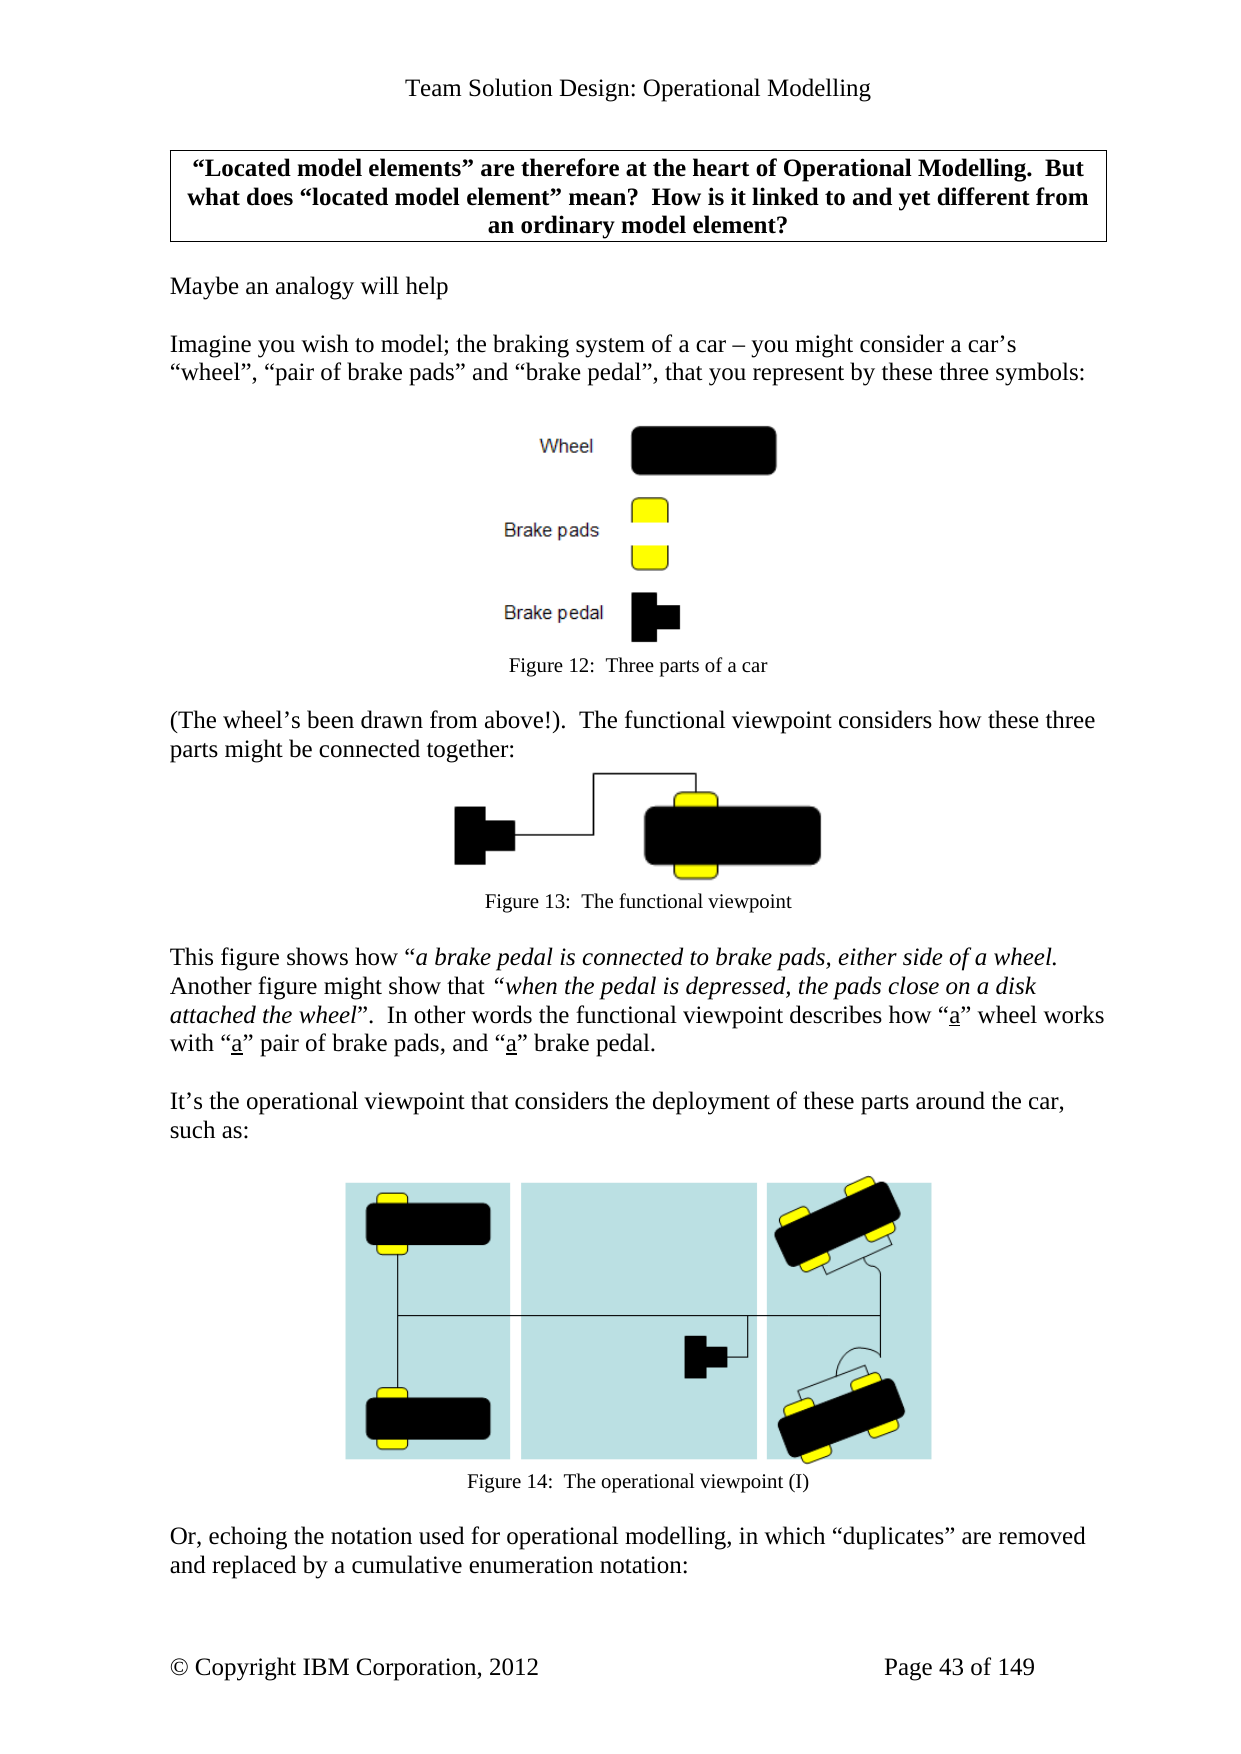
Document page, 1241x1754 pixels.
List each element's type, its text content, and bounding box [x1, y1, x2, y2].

text Or, echoing the notation used for operational modelling, in which “duplicates” are removed and replaced by a cumulative enumeration notation: [169, 1521, 1107, 1579]
picture [495, 416, 781, 651]
text This figure shows how “a brake pedal is connected to brake pads, either side of a wheel. Another figure might show that “when the pedal is depressed, the pads close on a disk attached the wheel”. In other words the functional viewpoint describes how “a” wheel works with “a” pair of brake pads, and “a” brake pedal. [169, 942, 1107, 1057]
text Figure 13: The functional viewpoint [169, 889, 1107, 913]
text Imagine you wish to model; the braking system of a car – you might consider a car’s “wheel”, “pair of brake pads” and “brake pedal”, that you represent by these three symbols: [169, 329, 1107, 386]
text Figure 14: The operational viewpoint (I) [169, 1468, 1107, 1493]
picture [339, 1173, 937, 1467]
text It’s the operational viewpoint that considers the deployment of these parts around the car, such as: [169, 1086, 1107, 1143]
text Maybe an analogy will help [169, 271, 1107, 300]
text Figure 12: Three parts of a car [169, 653, 1107, 677]
text “Located model elements” are therefore at the heart of Operational Modelling. But what does “located model element” mean? How is it linked to and yet different from an ordinary model element? [171, 151, 1106, 241]
picture [444, 764, 832, 888]
text (The wheel’s been drawn from above!). The functional viewpoint considers how these three parts might be connected together: [169, 705, 1107, 763]
